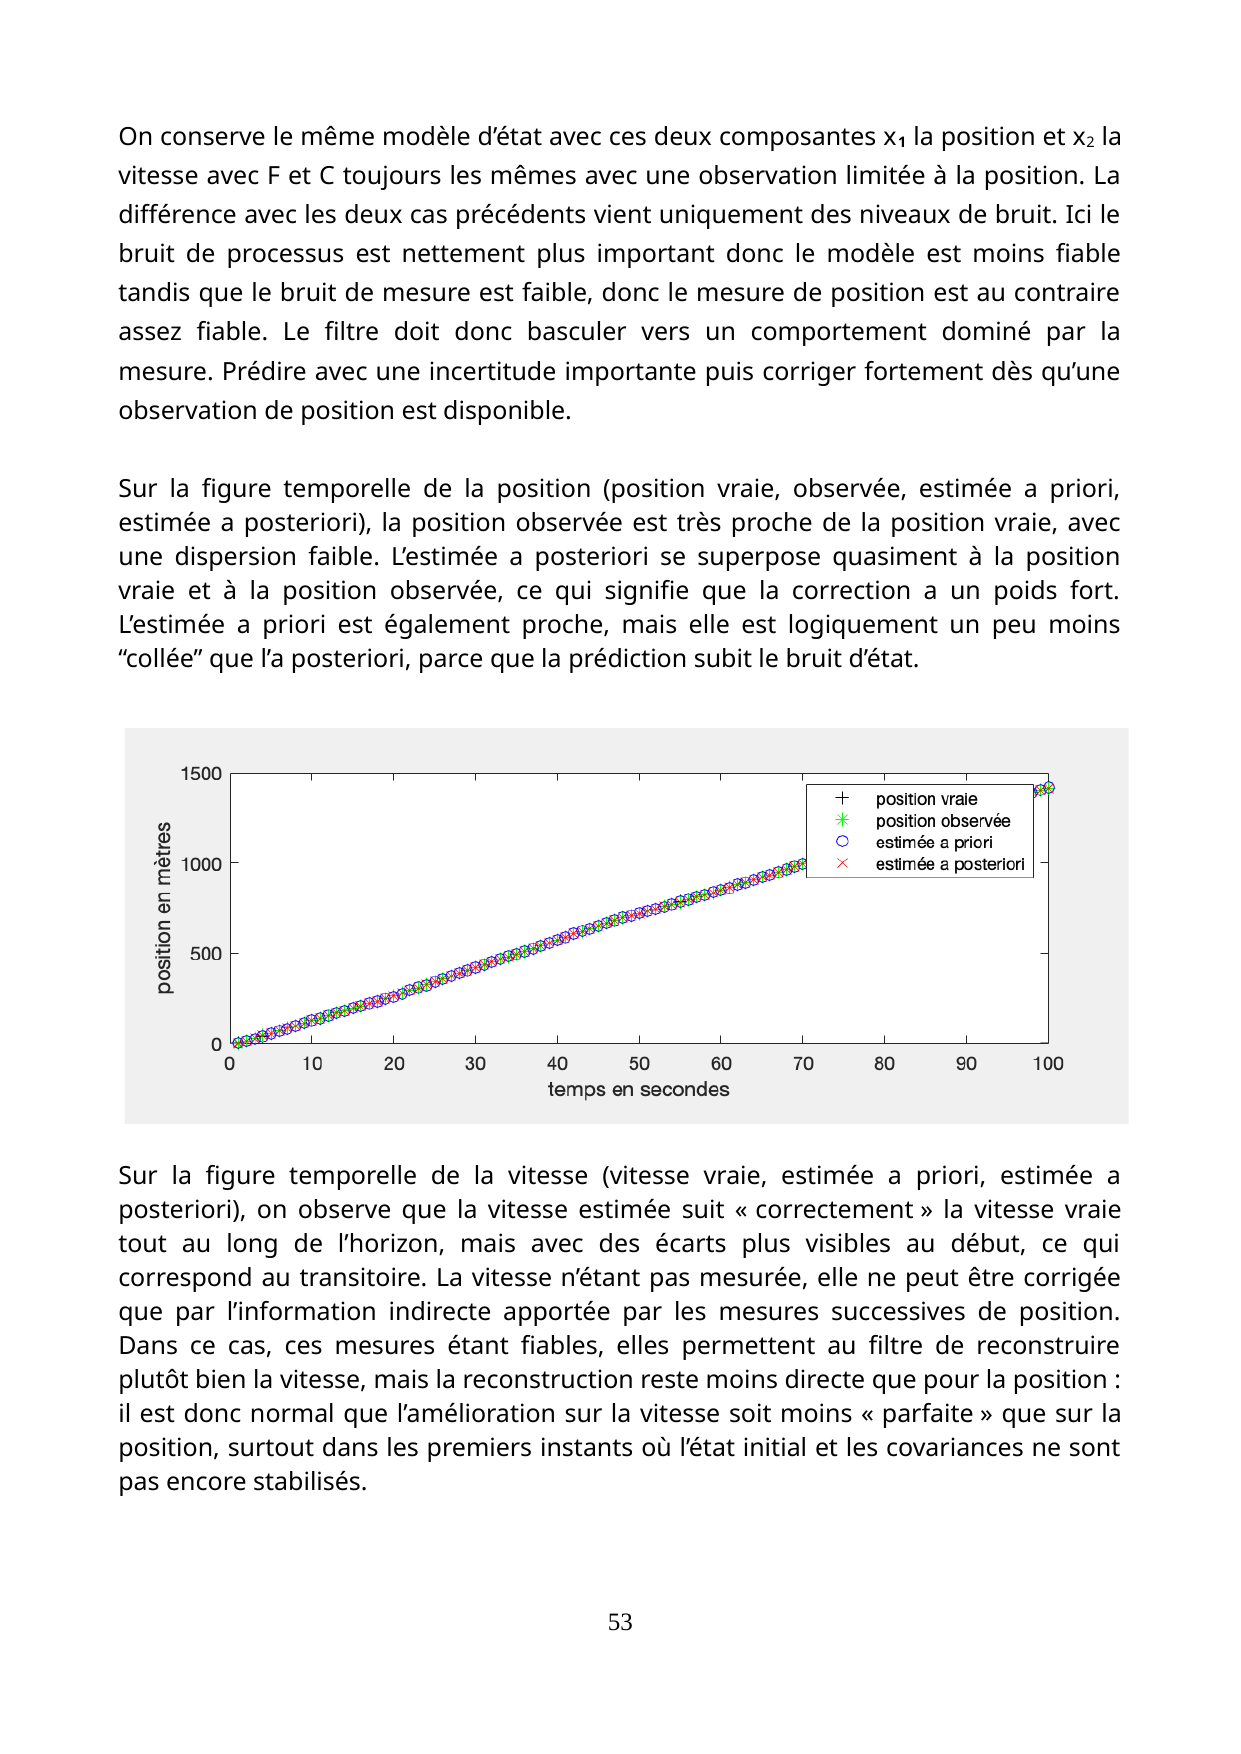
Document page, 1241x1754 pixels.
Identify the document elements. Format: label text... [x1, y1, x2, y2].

picture [124, 728, 1129, 1124]
text On conserve le même modèle d’état avec ces deux composantes x1 la position et x2 la vitesse avec F et C toujours les mêmes avec une observation limitée à la position. La différence avec les deux cas précédents vient uniquement des niveaux de bruit. Ici le bruit de processus est nettement plus important donc le modèle est moins fiable tandis que le bruit de mesure est faible, donc le mesure de position est au contraire assez fiable. Le filtre doit donc basculer vers un comportement dominé par la mesure. Prédire avec une incertitude importante puis corriger fortement dès qu’une observation de position est disponible. [118, 118, 1122, 426]
text Sur la figure temporelle de la position (position vraie, observée, estimée a priori, estimée a posteriori), la position observée est très proche de la position vraie, avec une dispersion faible. L’estimée a posteriori se superpose quasiment à la position vraie et à la position observée, ce qui signifie que la correction a un poids fort. L’estimée a priori est également proche, mais elle est logiquement un peu moins “collée” que l’a posteriori, parce que la prédiction subit le bruit d’état. [118, 471, 1122, 675]
text Sur la figure temporelle de la vitesse (vitesse vraie, estimée a priori, estimée a posteriori), on observe que la vitesse estimée suit « correctement » la vitesse vraie tout au long de l’horizon, mais avec des écarts plus visibles au début, ce qui correspond au transitoire. La vitesse n’étant pas mesurée, elle ne peut être corrigée que par l’information indirecte apportée par les mesures successives de position. Dans ce cas, ces mesures étant fiables, elles permettent au filtre de reconstruire plutôt bien la vitesse, mais la reconstruction reste moins directe que pour la position : il est donc normal que l’amélioration sur la vitesse soit moins « parfaite » que sur la position, surtout dans les premiers instants où l’état initial et les covariances ne sont pas encore stabilisés. [118, 1157, 1122, 1498]
